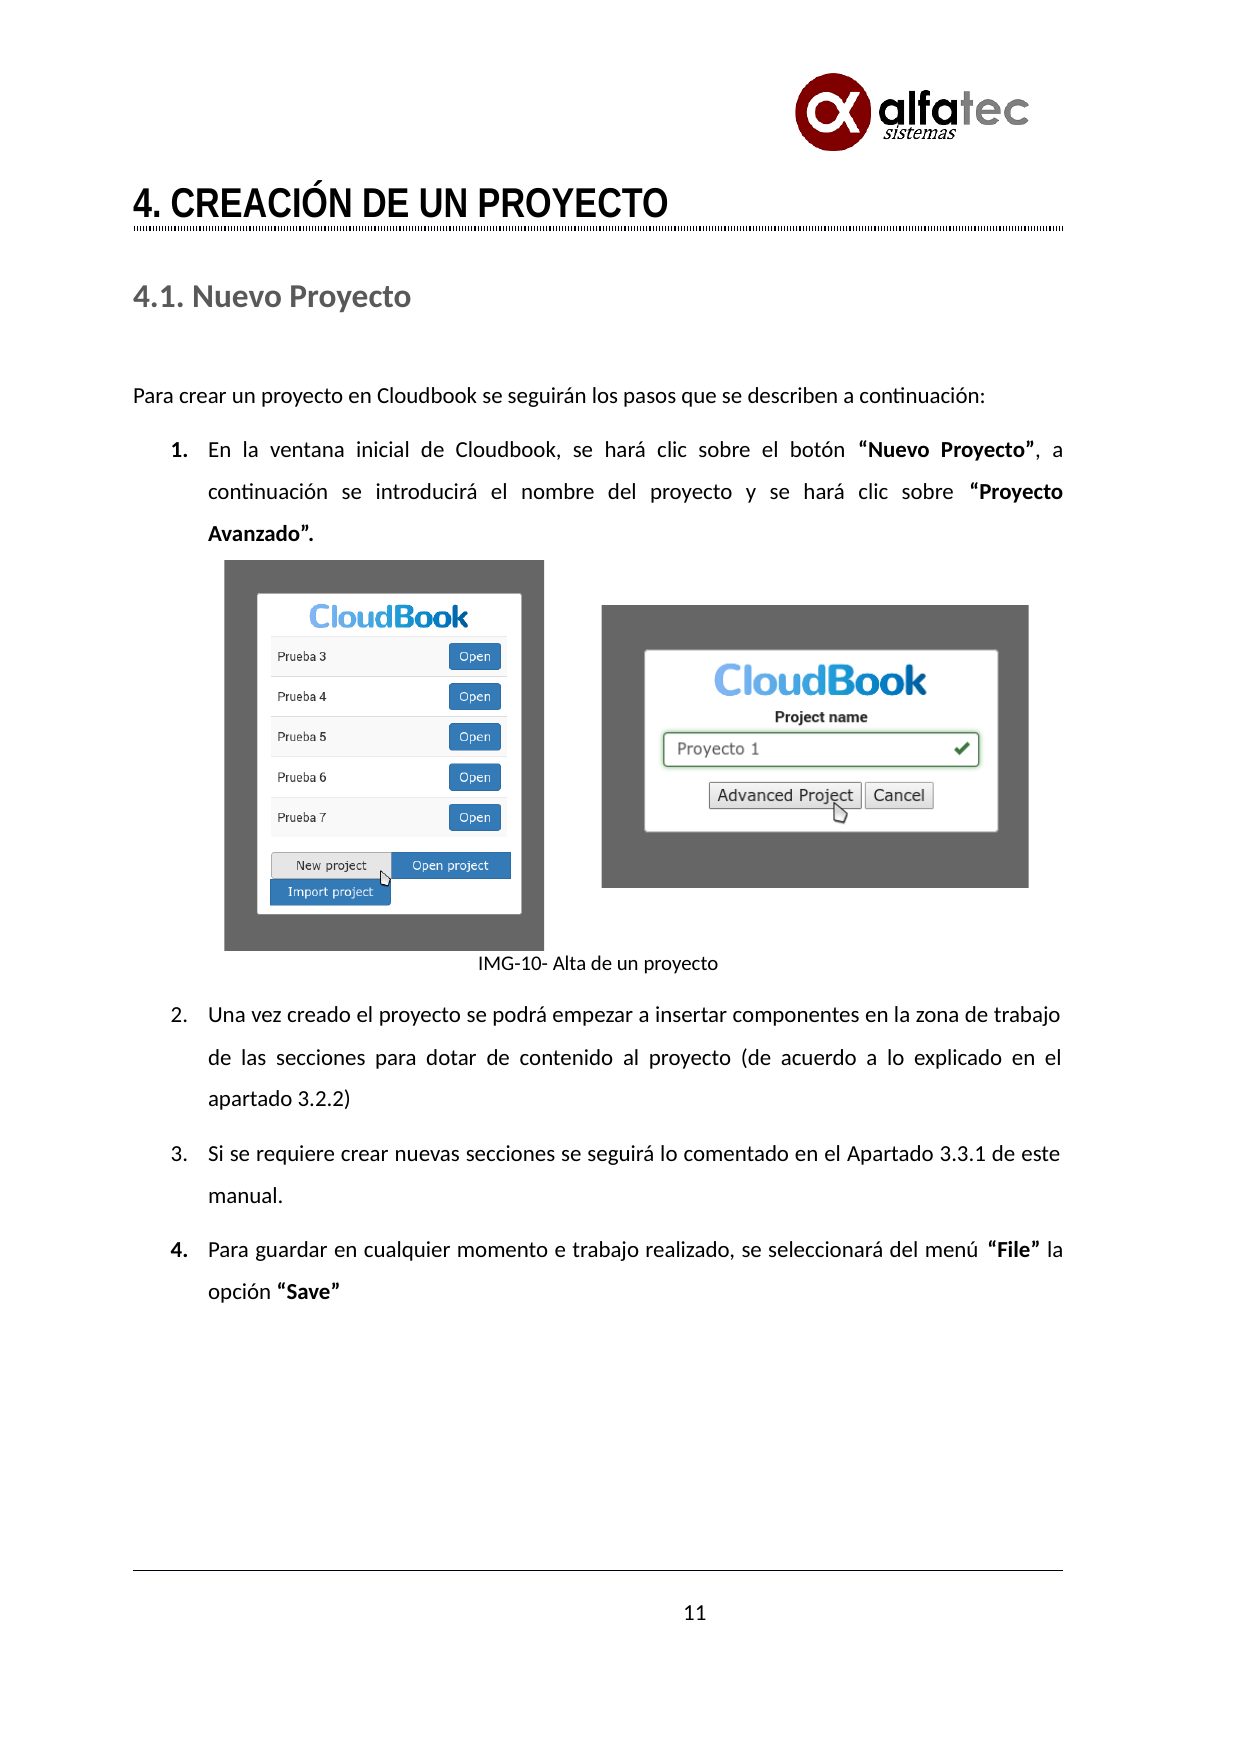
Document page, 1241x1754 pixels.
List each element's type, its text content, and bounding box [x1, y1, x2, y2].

list Una vez creado el proyecto se podrá empezar a insertar componentes en la zona de trabajo de las secciones para dotar de contenido al proyecto (de acuerdo a lo explicado en el apartado 3.2.2) [170, 1001, 1063, 1113]
list En la ventana inicial de Cloudbook, se hará clic sobre el botón “Nuevo Proyecto”, a continuación se introducirá el nombre del proyecto y se hará clic sobre “Proyecto Avanzado”. [170, 436, 1063, 547]
picture [795, 73, 1031, 151]
text IMG-10- Alta de un proyecto [133, 574, 1063, 975]
picture [224, 560, 318, 951]
picture [601, 605, 727, 888]
list Si se requiere crear nuevas secciones se seguirá lo comentado en el Apartado 3.3.1 de este manual. [170, 1139, 1063, 1209]
subtitle CREACIÓN DE UN PROYECTO [133, 191, 1063, 231]
text Para crear un proyecto en Cloudbook se seguirán los pasos que se describen a continuación: [133, 381, 1063, 409]
subtitle 4.1. Nuevo Proyecto [133, 281, 1240, 314]
list Para guardar en cualquier momento e trabajo realizado, se seleccionará del menú “File” la opción “Save” [170, 1236, 1063, 1306]
